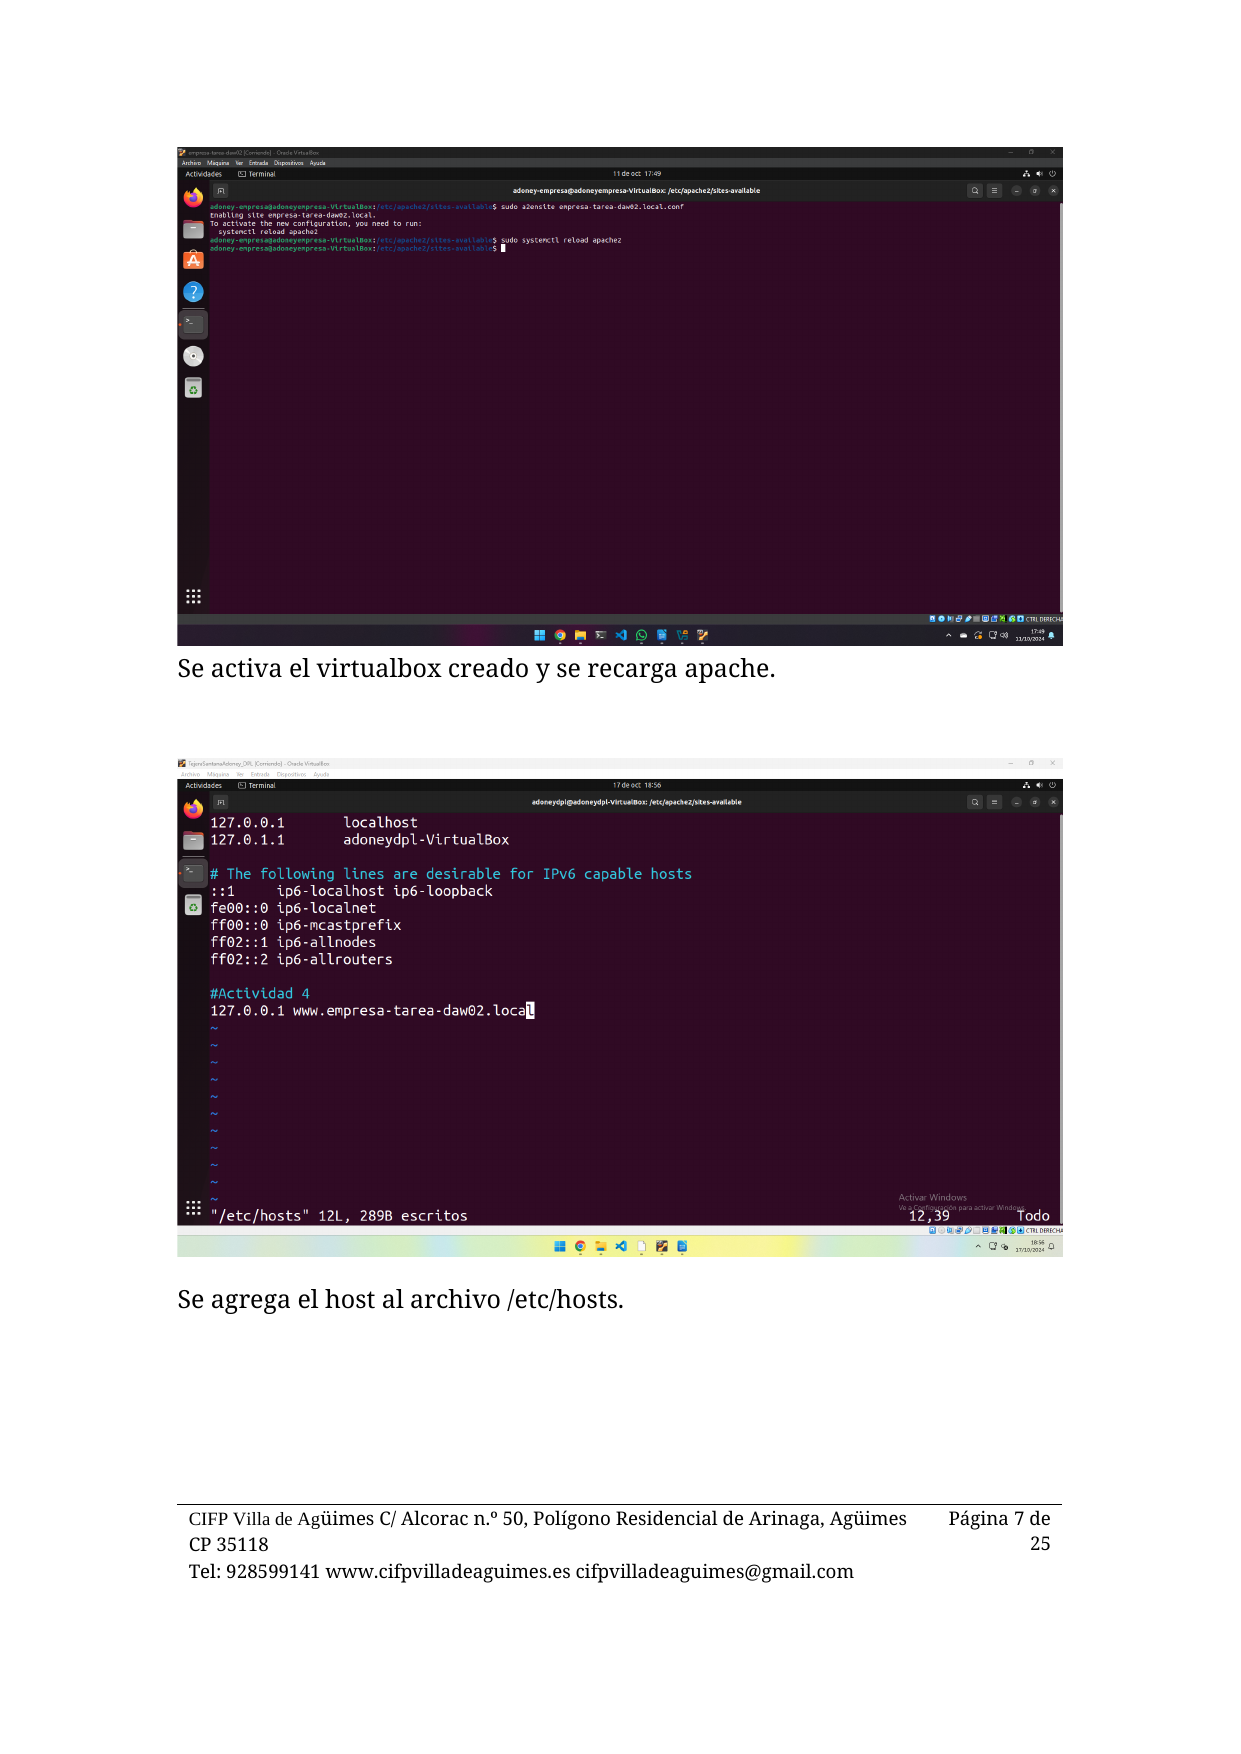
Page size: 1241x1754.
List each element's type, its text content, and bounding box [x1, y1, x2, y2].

picture [177, 147, 1063, 646]
text Se agrega el host al archivo /etc/hosts. [177, 1257, 1063, 1316]
text Se activa el virtualbox creado y se recarga apache. [177, 646, 1063, 685]
picture [177, 758, 1063, 1257]
